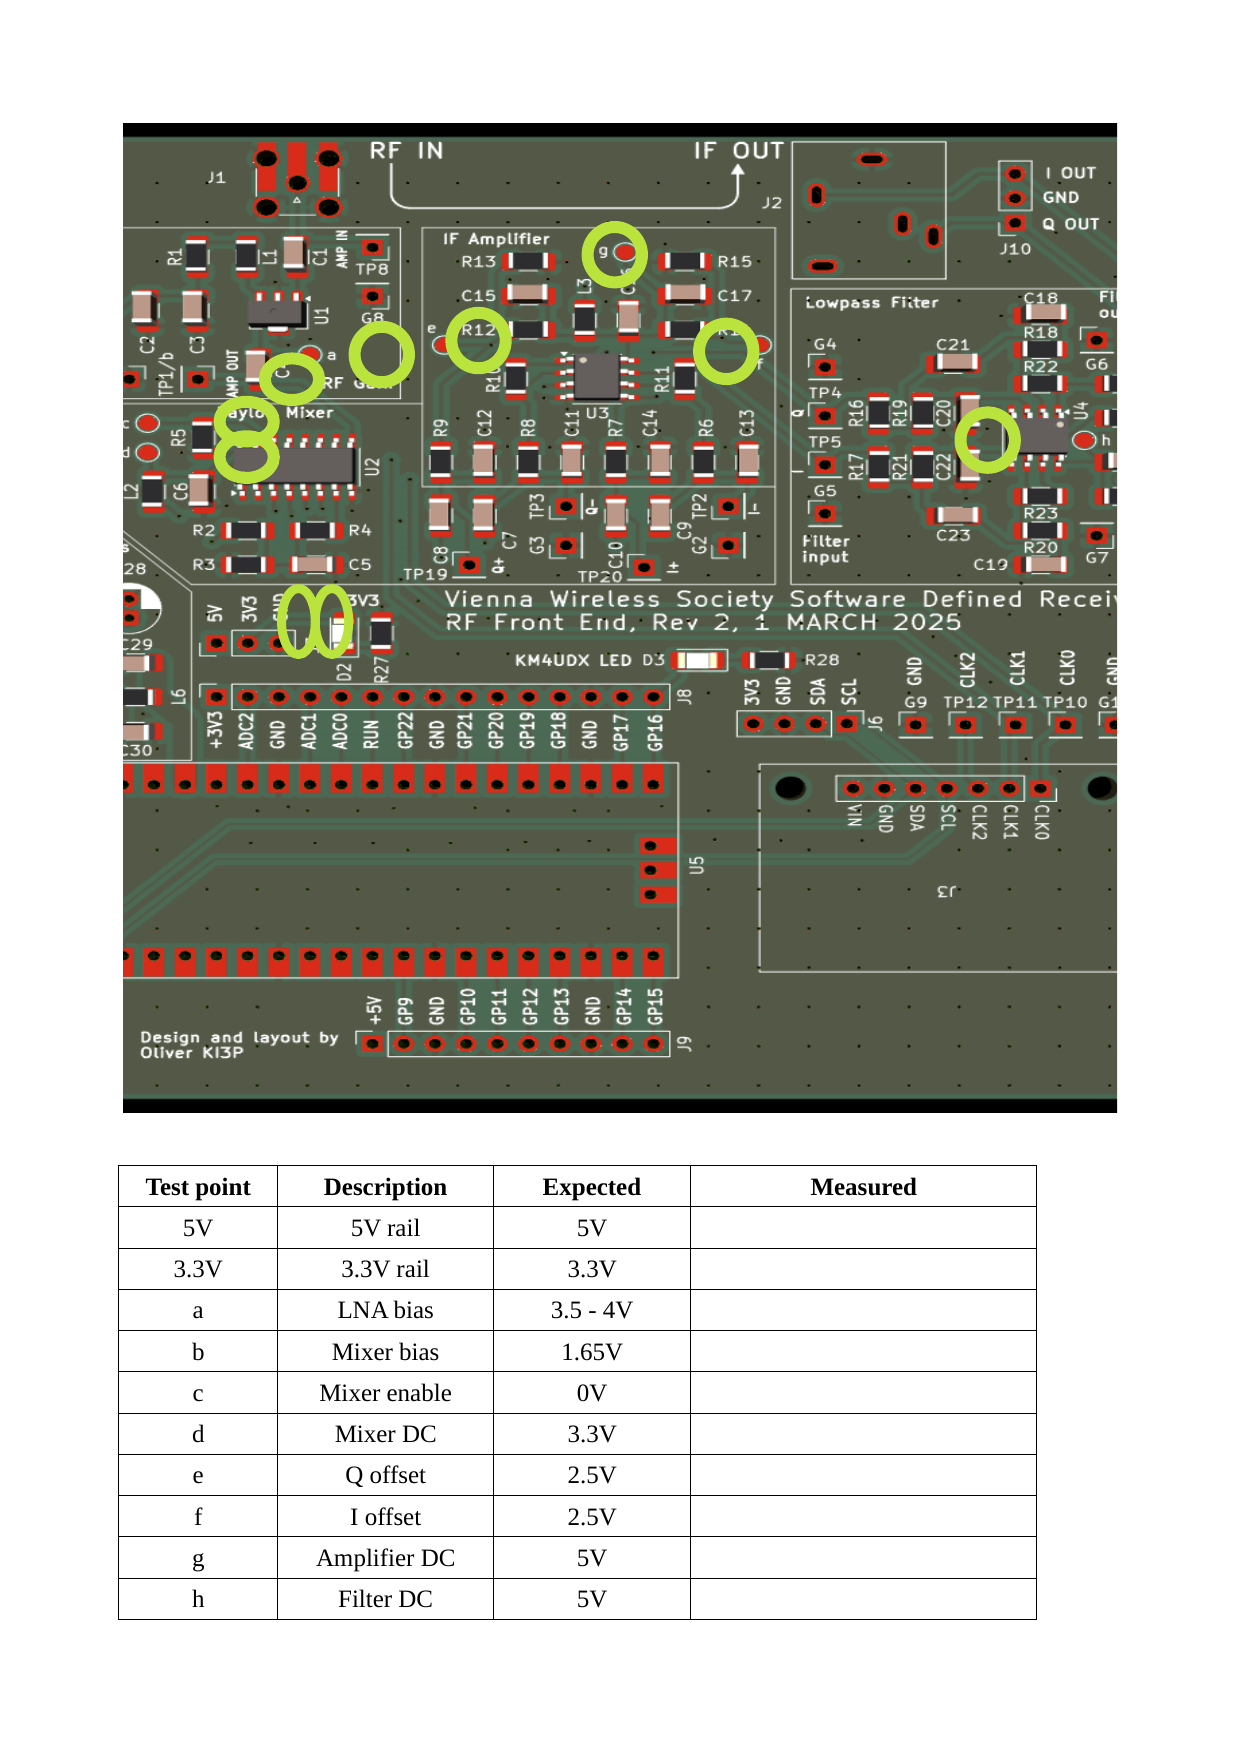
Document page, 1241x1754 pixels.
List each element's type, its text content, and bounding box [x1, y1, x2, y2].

table_cell 1.65V [494, 1331, 690, 1371]
table_cell d [119, 1414, 277, 1454]
table_cell a [119, 1290, 277, 1330]
table_cell [691, 1372, 1036, 1412]
table_cell g [119, 1537, 277, 1577]
table_header Description [278, 1166, 493, 1206]
table_cell 3.5 - 4V [494, 1290, 690, 1330]
table_cell LNA bias [278, 1290, 493, 1330]
table_cell Mixer enable [278, 1372, 493, 1412]
table_cell 5V rail [278, 1207, 493, 1247]
table_cell Mixer bias [278, 1331, 493, 1371]
table_cell 2.5V [494, 1455, 690, 1495]
table_cell [691, 1290, 1036, 1330]
table_cell [691, 1537, 1036, 1577]
table_cell b [119, 1331, 277, 1371]
table_cell 5V [494, 1579, 690, 1619]
table_cell 5V [494, 1207, 690, 1247]
table_cell [691, 1579, 1036, 1619]
table_cell 0V [494, 1372, 690, 1412]
table_cell 2.5V [494, 1496, 690, 1536]
table_cell 3.3V [119, 1249, 277, 1289]
table_header Expected [494, 1166, 690, 1206]
table_cell [691, 1455, 1036, 1495]
table_cell Mixer DC [278, 1414, 493, 1454]
table_cell Q offset [278, 1455, 493, 1495]
table_cell f [119, 1496, 277, 1536]
picture [123, 123, 1118, 1113]
table_header Test point [119, 1166, 277, 1206]
table_cell [691, 1414, 1036, 1454]
table_cell 3.3V rail [278, 1249, 493, 1289]
table_cell [691, 1207, 1036, 1247]
table_cell I offset [278, 1496, 493, 1536]
table_cell [691, 1496, 1036, 1536]
table_cell 5V [119, 1207, 277, 1247]
table_header Measured [691, 1166, 1036, 1206]
table_cell Filter DC [278, 1579, 493, 1619]
table_cell Amplifier DC [278, 1537, 493, 1577]
table_cell 5V [494, 1537, 690, 1577]
table_cell 3.3V [494, 1249, 690, 1289]
table_cell 3.3V [494, 1414, 690, 1454]
table_cell h [119, 1579, 277, 1619]
table_cell [691, 1331, 1036, 1371]
table_cell e [119, 1455, 277, 1495]
table_cell [691, 1249, 1036, 1289]
table_cell c [119, 1372, 277, 1412]
